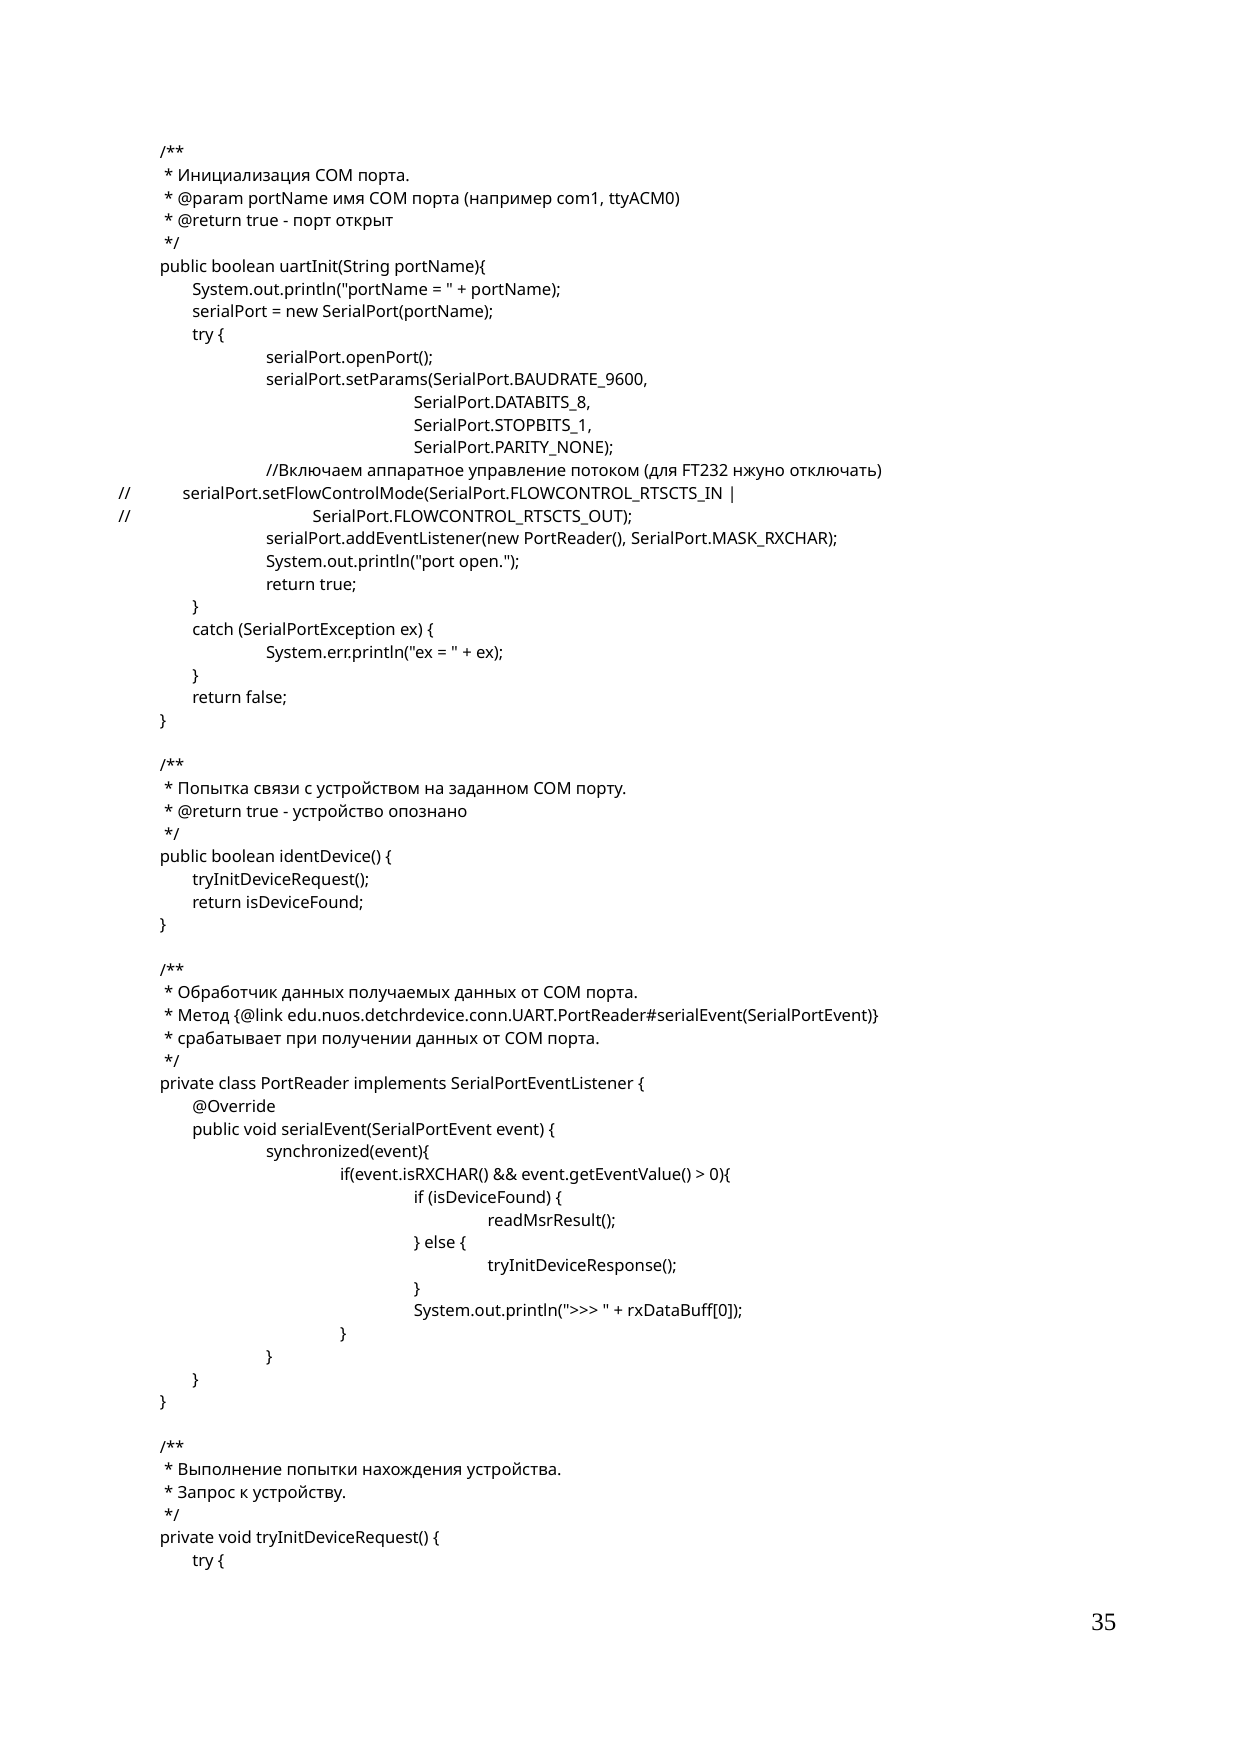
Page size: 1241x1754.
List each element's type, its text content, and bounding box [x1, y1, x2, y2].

text /** [118, 958, 1122, 981]
text /** [118, 1435, 1122, 1458]
text return false; [118, 686, 1122, 708]
text * @param portName имя COM порта (например com1, ttyACM0) [118, 186, 1122, 209]
text public boolean uartInit(String portName){ [118, 254, 1122, 277]
text if (isDeviceFound) { [118, 1185, 1122, 1208]
text */ [118, 822, 1122, 845]
text @Override [118, 1094, 1122, 1117]
text serialPort.openPort(); [118, 345, 1122, 368]
text // SerialPort.FLOWCONTROL_RTSCTS_OUT); [118, 504, 1122, 527]
text public void serialEvent(SerialPortEvent event) { [118, 1117, 1122, 1140]
text /** [118, 754, 1122, 777]
text System.err.println("ex = " + ex); [118, 640, 1122, 663]
text } else { [118, 1231, 1122, 1253]
text */ [118, 1503, 1122, 1526]
text public boolean identDevice() { [118, 845, 1122, 867]
text catch (SerialPortException ex) { [118, 618, 1122, 640]
text } [118, 1322, 1122, 1344]
text synchronized(event){ [118, 1140, 1122, 1163]
text * @return true - порт открыт [118, 209, 1122, 232]
text //Включаем аппаратное управление потоком (для FT232 нжуно отключать) [118, 459, 1122, 481]
text if(event.isRXCHAR() && event.getEventValue() > 0){ [118, 1163, 1122, 1185]
text System.out.println("port open."); [118, 549, 1122, 572]
text try { [118, 1549, 1122, 1571]
text /** [118, 141, 1122, 163]
text return true; [118, 572, 1122, 595]
text private void tryInitDeviceRequest() { [118, 1526, 1122, 1549]
text * Инициализация COM порта. [118, 163, 1122, 186]
text */ [118, 1049, 1122, 1072]
text private class PortReader implements SerialPortEventListener { [118, 1072, 1122, 1094]
text return isDeviceFound; [118, 890, 1122, 913]
text // serialPort.setFlowControlMode(SerialPort.FLOWCONTROL_RTSCTS_IN | [118, 481, 1122, 504]
text tryInitDeviceRequest(); [118, 867, 1122, 890]
text } [118, 1344, 1122, 1367]
text SerialPort.PARITY_NONE); [118, 436, 1122, 459]
text } [118, 913, 1122, 936]
text readMsrResult(); [118, 1208, 1122, 1231]
text } [118, 1367, 1122, 1390]
text serialPort = new SerialPort(portName); [118, 300, 1122, 322]
text * Обработчик данных получаемых данных от COM порта. [118, 981, 1122, 1004]
text } [118, 663, 1122, 686]
text tryInitDeviceResponse(); [118, 1253, 1122, 1276]
text */ [118, 232, 1122, 254]
text * @return true - устройство опознано [118, 799, 1122, 822]
text serialPort.setParams(SerialPort.BAUDRATE_9600, [118, 368, 1122, 391]
text } [118, 708, 1122, 731]
text SerialPort.DATABITS_8, [118, 391, 1122, 413]
text * Метод {@link edu.nuos.detchrdevice.conn.UART.PortReader#serialEvent(SerialPortEvent)} [118, 1004, 1122, 1026]
text SerialPort.STOPBITS_1, [118, 413, 1122, 436]
text * Выполнение попытки нахождения устройства. [118, 1458, 1122, 1481]
text } [118, 1390, 1122, 1412]
text System.out.println("portName = " + portName); [118, 277, 1122, 300]
text * срабатывает при получении данных от COM порта. [118, 1026, 1122, 1049]
text } [118, 1276, 1122, 1299]
text serialPort.addEventListener(new PortReader(), SerialPort.MASK_RXCHAR); [118, 527, 1122, 549]
text try { [118, 322, 1122, 345]
text System.out.println(">>> " + rxDataBuff[0]); [118, 1299, 1122, 1322]
text * Попытка связи с устройством на заданном COM порту. [118, 777, 1122, 799]
text * Запрос к устройству. [118, 1481, 1122, 1503]
text } [118, 595, 1122, 618]
